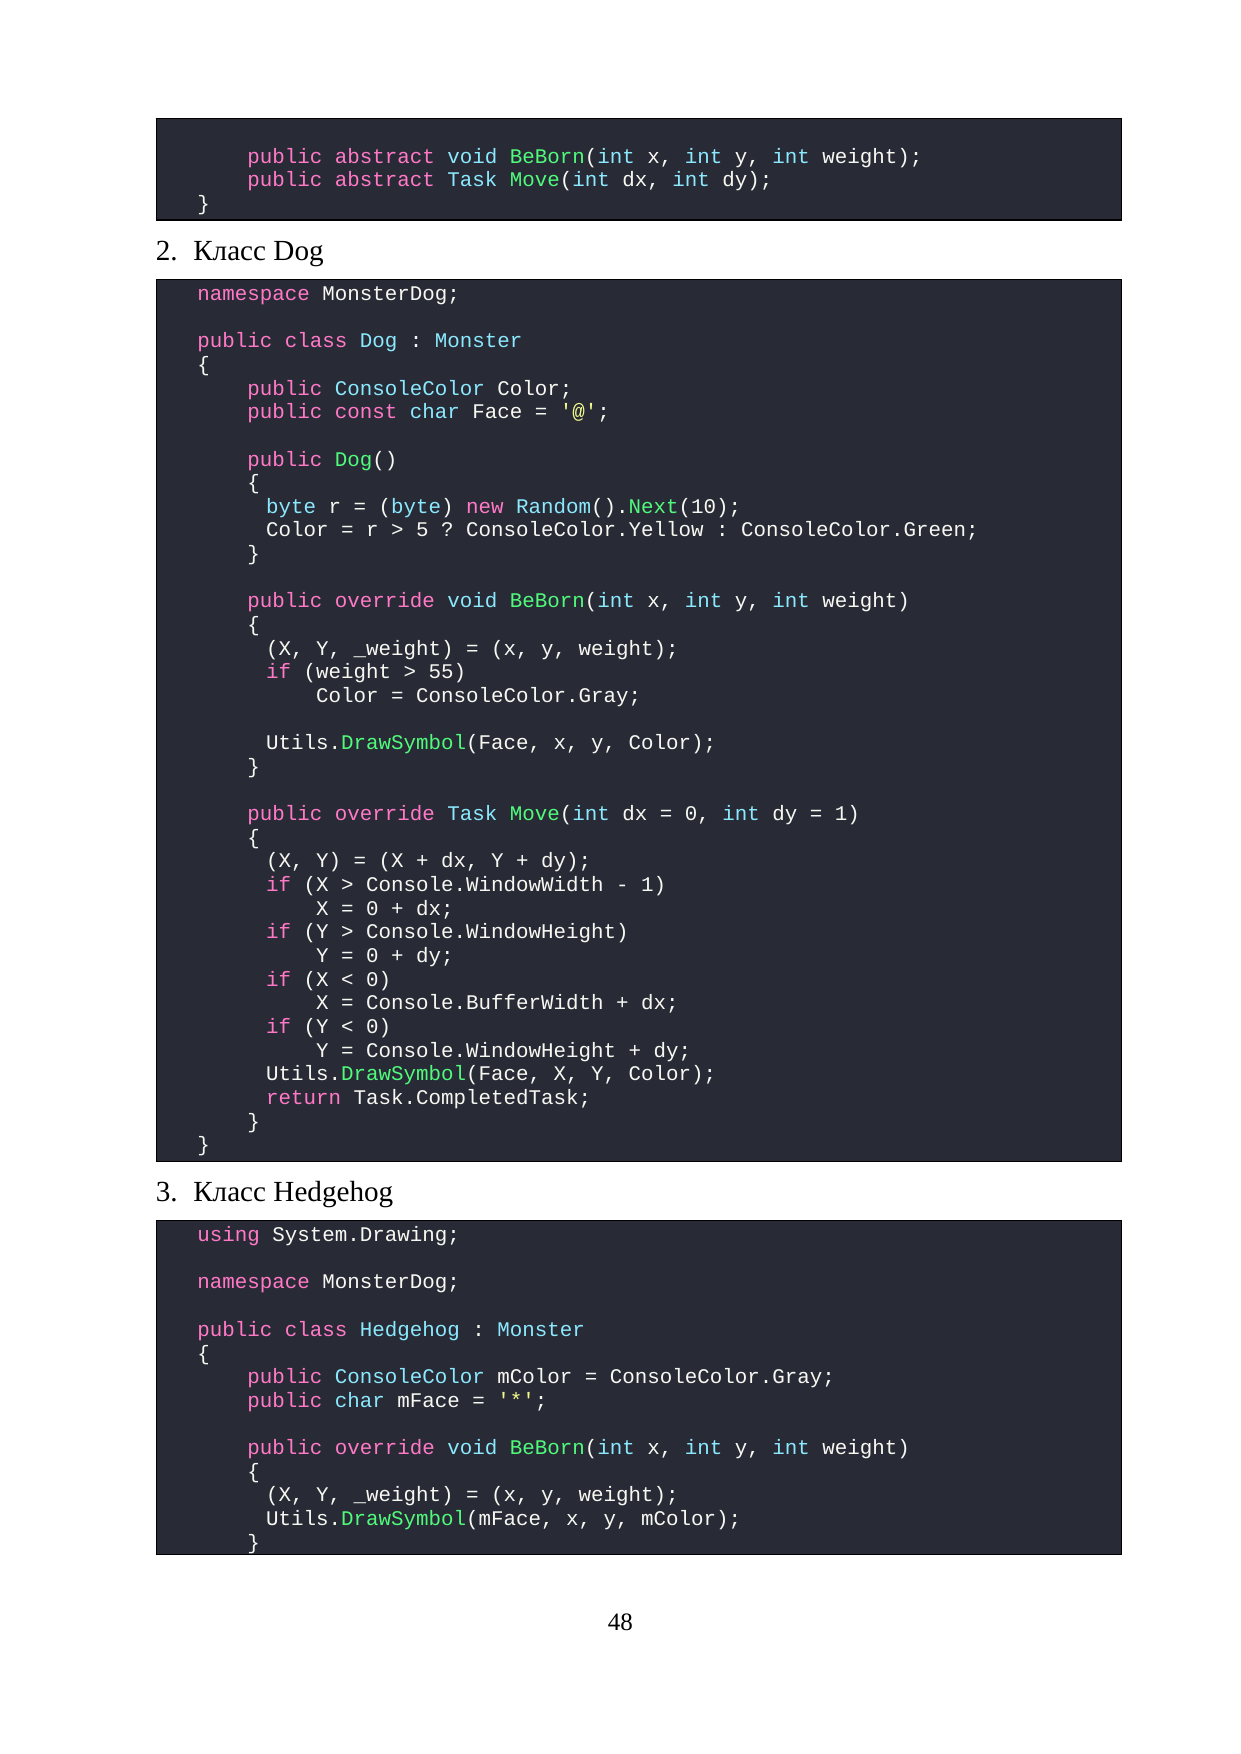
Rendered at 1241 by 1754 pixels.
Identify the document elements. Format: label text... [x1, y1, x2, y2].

list public char mFace = '*'; [157, 1386, 1121, 1409]
list public override void BeBorn(int x, int y, int weight) [157, 586, 1121, 610]
list using System.Drawing; [157, 1221, 1121, 1244]
list Utils.DrawSymbol(Face, X, Y, Color); [157, 1059, 1121, 1083]
list if (X > Console.WindowWidth - 1) [157, 870, 1121, 894]
list public ConsoleColor Color; [157, 374, 1121, 397]
list namespace MonsterDog; [157, 1268, 1121, 1291]
list return Task.CompletedTask; [157, 1083, 1121, 1107]
list (X, Y, _weight) = (x, y, weight); [157, 1480, 1121, 1504]
list public override void BeBorn(int x, int y, int weight) [157, 1433, 1121, 1457]
list public ConsoleColor mColor = ConsoleColor.Gray; [157, 1362, 1121, 1386]
list { [157, 350, 1121, 374]
list (X, Y, _weight) = (x, y, weight); [157, 634, 1121, 657]
list public const char Face = '@'; [157, 397, 1121, 421]
list { [157, 823, 1121, 847]
list (X, Y) = (X + dx, Y + dy); [157, 847, 1121, 870]
list Utils.DrawSymbol(Face, x, y, Color); [157, 728, 1121, 752]
list namespace MonsterDog; [157, 280, 1121, 303]
list X = Console.BufferWidth + dx; [157, 988, 1121, 1012]
list } [157, 189, 1121, 219]
list } [157, 1130, 1121, 1161]
list public abstract void BeBorn(int x, int y, int weight); [157, 142, 1121, 165]
list { [157, 1457, 1121, 1480]
list public class Hedgehog : Monster [157, 1315, 1121, 1338]
list } [157, 1528, 1121, 1554]
list Color = r > 5 ? ConsoleColor.Yellow : ConsoleColor.Green; [157, 516, 1121, 539]
list { [157, 1338, 1121, 1362]
list Utils.DrawSymbol(mFace, x, y, mColor); [157, 1504, 1121, 1528]
list } [157, 539, 1121, 563]
list Класс Dog [156, 233, 1122, 267]
list public Dog() [157, 444, 1121, 468]
list public abstract Task Move(int dx, int dy); [157, 165, 1121, 189]
list Color = ConsoleColor.Gray; [157, 681, 1121, 705]
list if (Y < 0) [157, 1012, 1121, 1036]
list if (Y > Console.WindowHeight) [157, 917, 1121, 941]
list { [157, 610, 1121, 634]
list Y = 0 + dy; [157, 941, 1121, 965]
list } [157, 752, 1121, 776]
list X = 0 + dx; [157, 894, 1121, 917]
list Y = Console.WindowHeight + dy; [157, 1036, 1121, 1059]
list if (weight > 55) [157, 657, 1121, 681]
list public override Task Move(int dx = 0, int dy = 1) [157, 799, 1121, 823]
list public class Dog : Monster [157, 326, 1121, 350]
list { [157, 468, 1121, 492]
list Класс Hedgehog [156, 1174, 1122, 1208]
list } [157, 1107, 1121, 1130]
list byte r = (byte) new Random().Next(10); [157, 492, 1121, 516]
list if (X < 0) [157, 965, 1121, 988]
